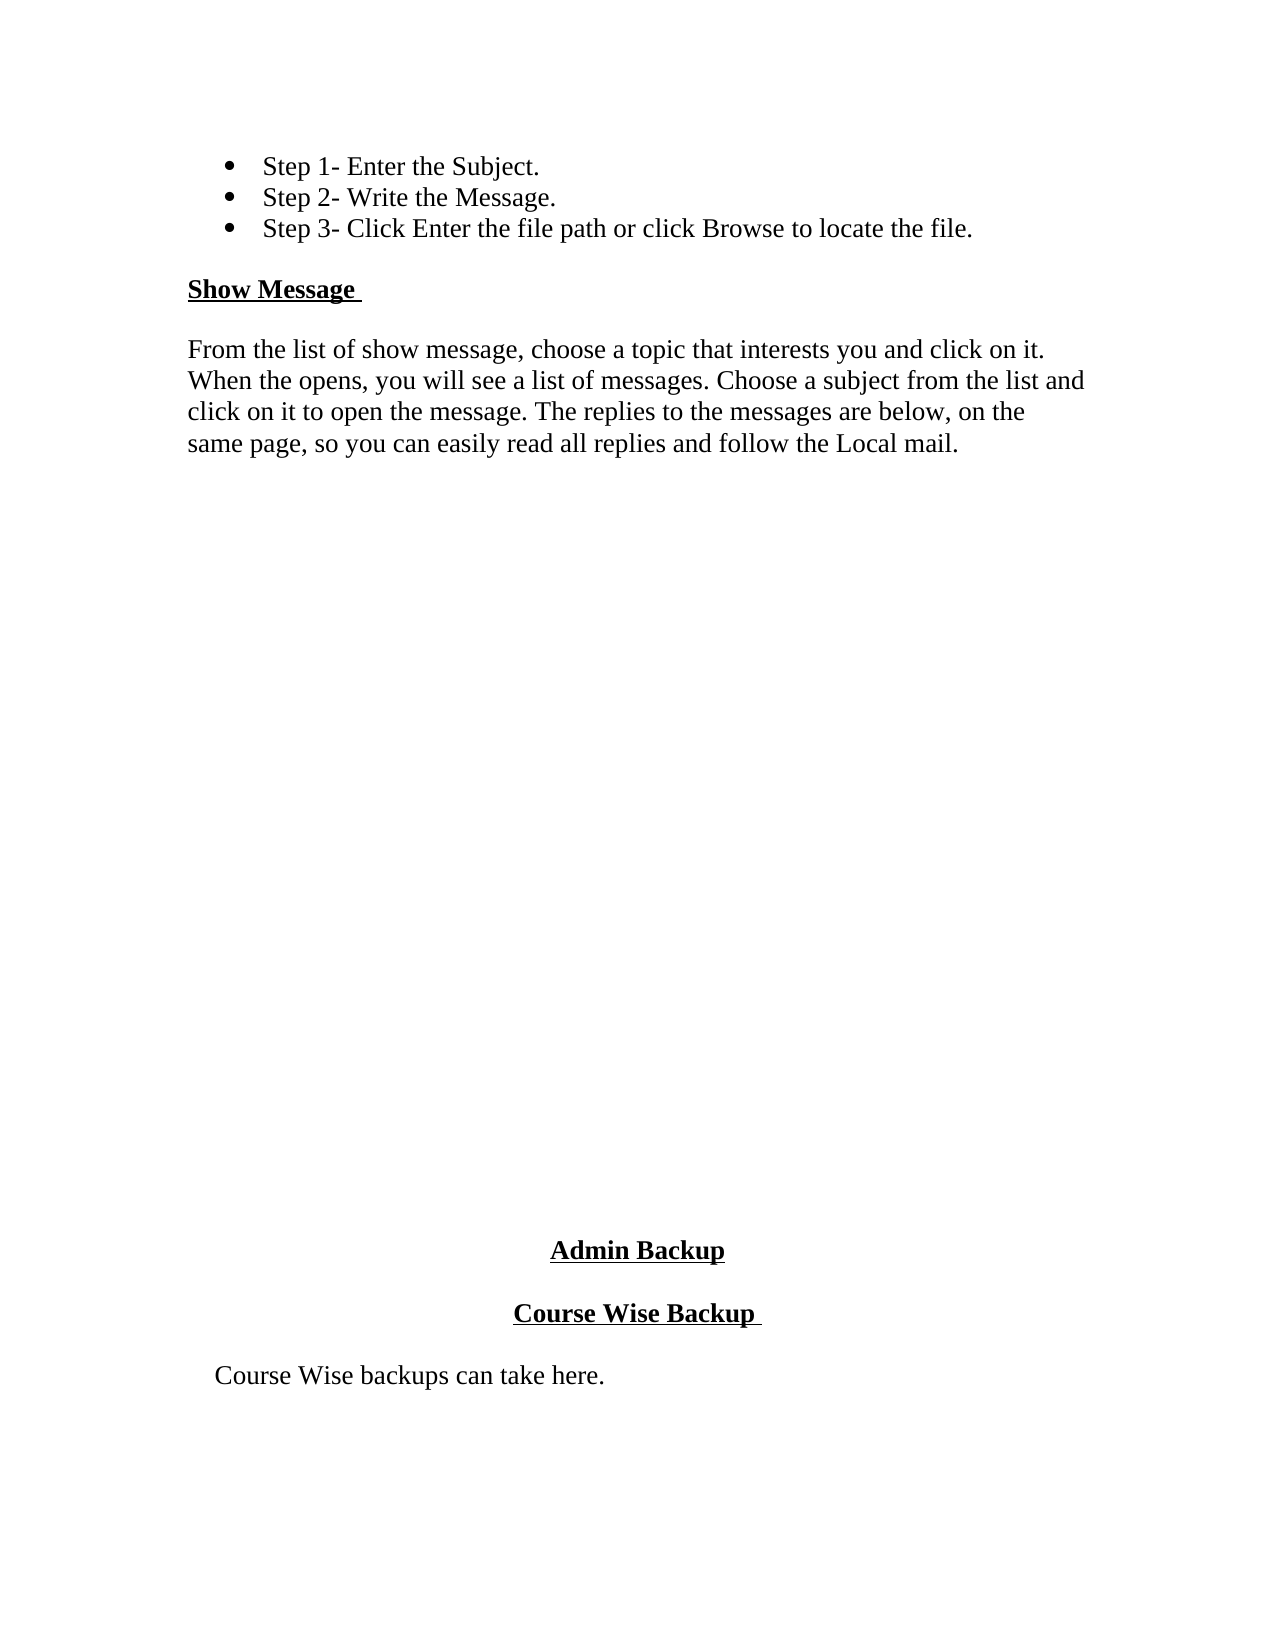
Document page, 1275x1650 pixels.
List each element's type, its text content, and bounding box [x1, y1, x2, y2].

text Admin Backup [187, 1234, 1087, 1266]
text Course Wise Backup [187, 1297, 1087, 1328]
list Step 2- Write the Message. [225, 181, 1087, 212]
list Step 1- Enter the Subject. [225, 150, 1087, 181]
list Step 3- Click Enter the file path or click Browse to locate the file. [225, 212, 1087, 244]
text Show Message [187, 273, 1087, 304]
text Course Wise backups can take here. [187, 1359, 1087, 1390]
text From the list of show message, choose a topic that interests you and click on it. When the opens, you will see a list of messages. Choose a subject from the list and click on it to open the message. The replies to the messages are below, on the same page, so you can easily read all replies and follow the Local mail. [187, 333, 1087, 458]
